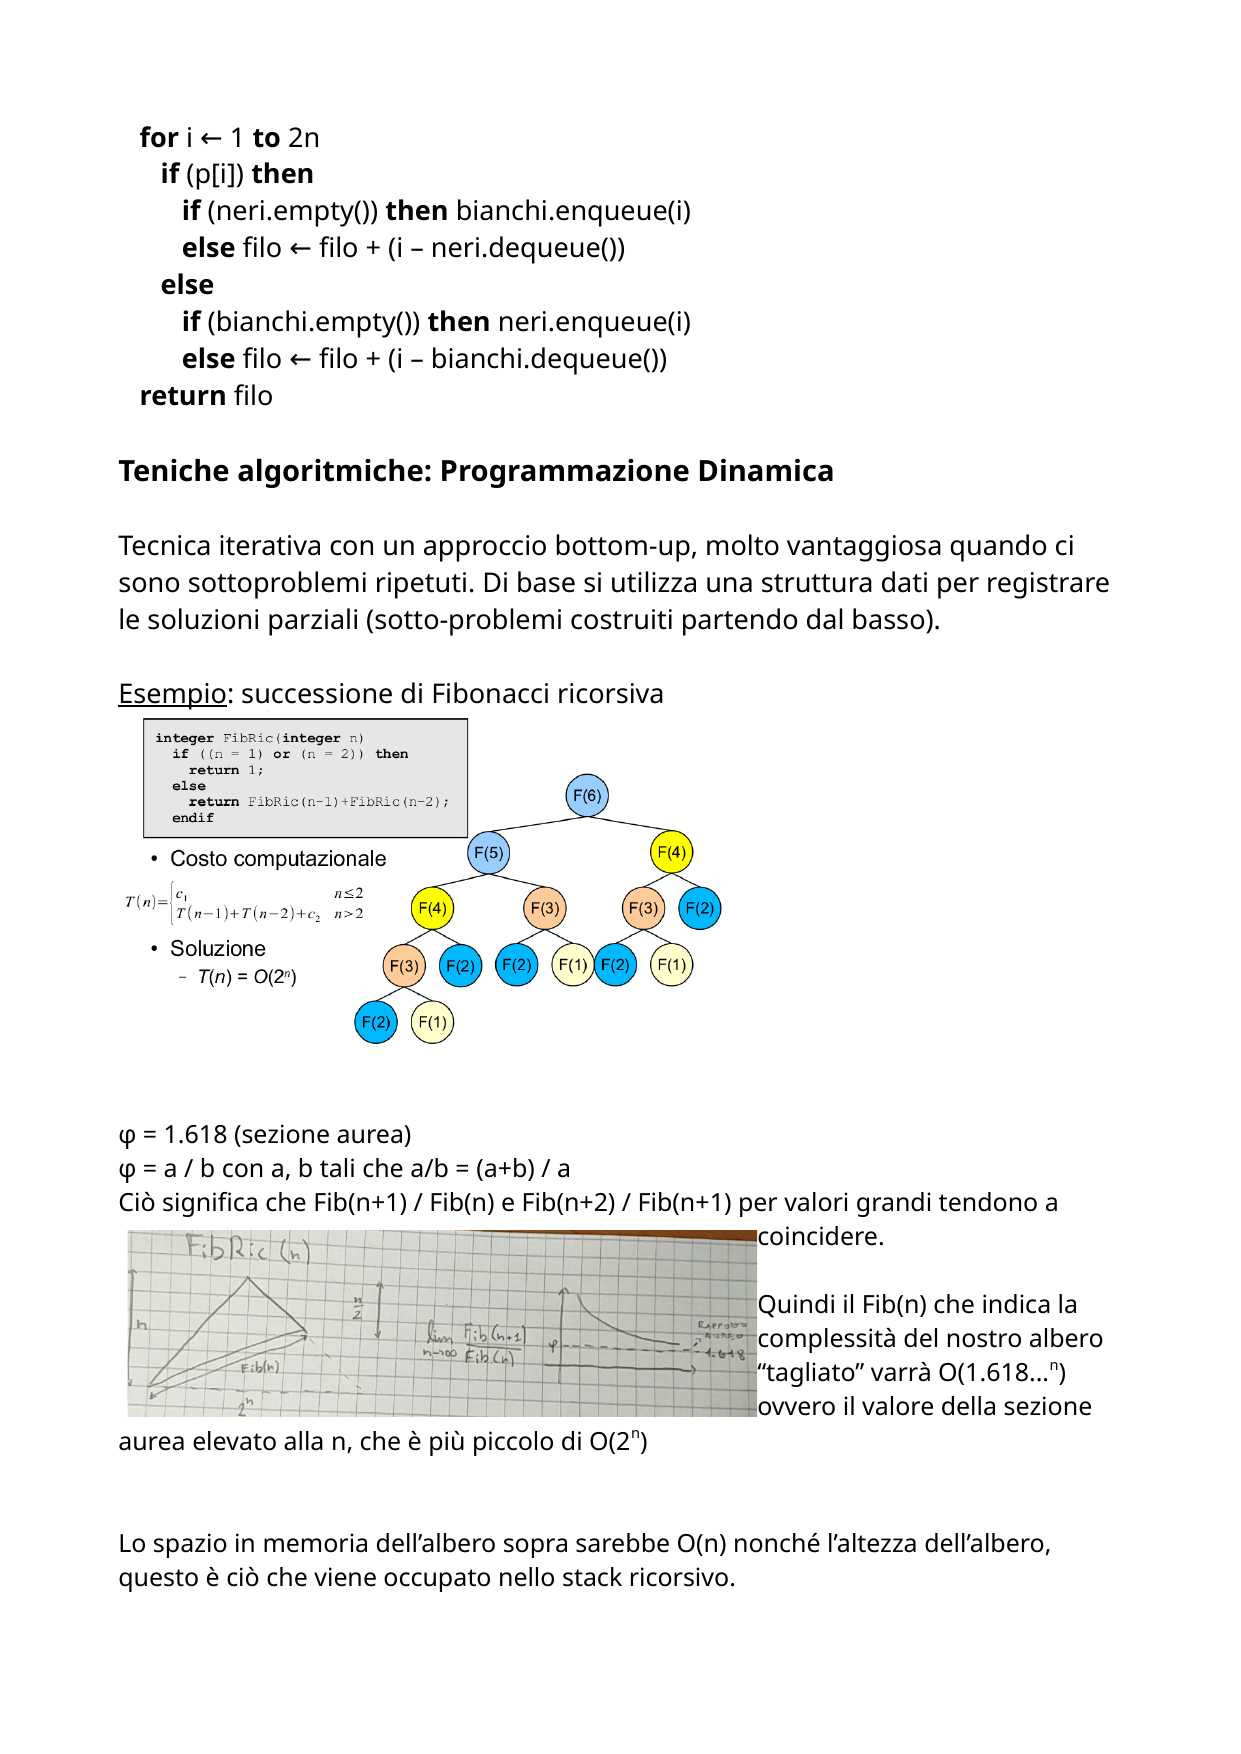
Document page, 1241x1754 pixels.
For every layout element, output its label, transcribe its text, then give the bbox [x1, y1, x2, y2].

text if (p[i]) then [118, 155, 1122, 192]
text return filo [118, 376, 1122, 413]
text φ = 1.618 (sezione aurea) [118, 1117, 1122, 1151]
text else filo ← filo + (i – neri.dequeue()) [118, 229, 1122, 266]
text Lo spazio in memoria dell’albero sopra sarebbe O(n) nonché l’altezza dell’albero, questo è ciò che viene occupato nello stack ricorsivo. [118, 1525, 1122, 1593]
text else filo ← filo + (i – bianchi.dequeue()) [118, 339, 1122, 376]
text Teniche algoritmiche: Programmazione Dinamica [118, 450, 1122, 490]
text φ = a / b con a, b tali che a/b = (a+b) / a [118, 1151, 1122, 1185]
text if (neri.empty()) then bianchi.enqueue(i) [118, 192, 1122, 229]
text for i ← 1 to 2n [118, 118, 1122, 155]
text else [118, 266, 1122, 302]
text Esempio: successione di Fibonacci ricorsiva [118, 674, 1122, 711]
text Quindi il Fib(n) che indica la complessità del nostro albero “tagliato” varrà O(1.618...n) ovvero il valore della sezione aurea elevato alla n, che è più piccolo di O(2n) [118, 1287, 1122, 1457]
text Tecnica iterativa con un approccio bottom-up, molto vantaggiosa quando ci sono sottoproblemi ripetuti. Di base si utilizza una struttura dati per registrare le soluzioni parziali (sotto-problemi costruiti partendo dal basso). [118, 527, 1122, 637]
text Ciò significa che Fib(n+1) / Fib(n) e Fib(n+2) / Fib(n+1) per valori grandi tendono a coincidere. [118, 1185, 1122, 1253]
picture [127, 1230, 758, 1417]
picture [121, 711, 725, 1048]
text if (bianchi.empty()) then neri.enqueue(i) [118, 302, 1122, 339]
